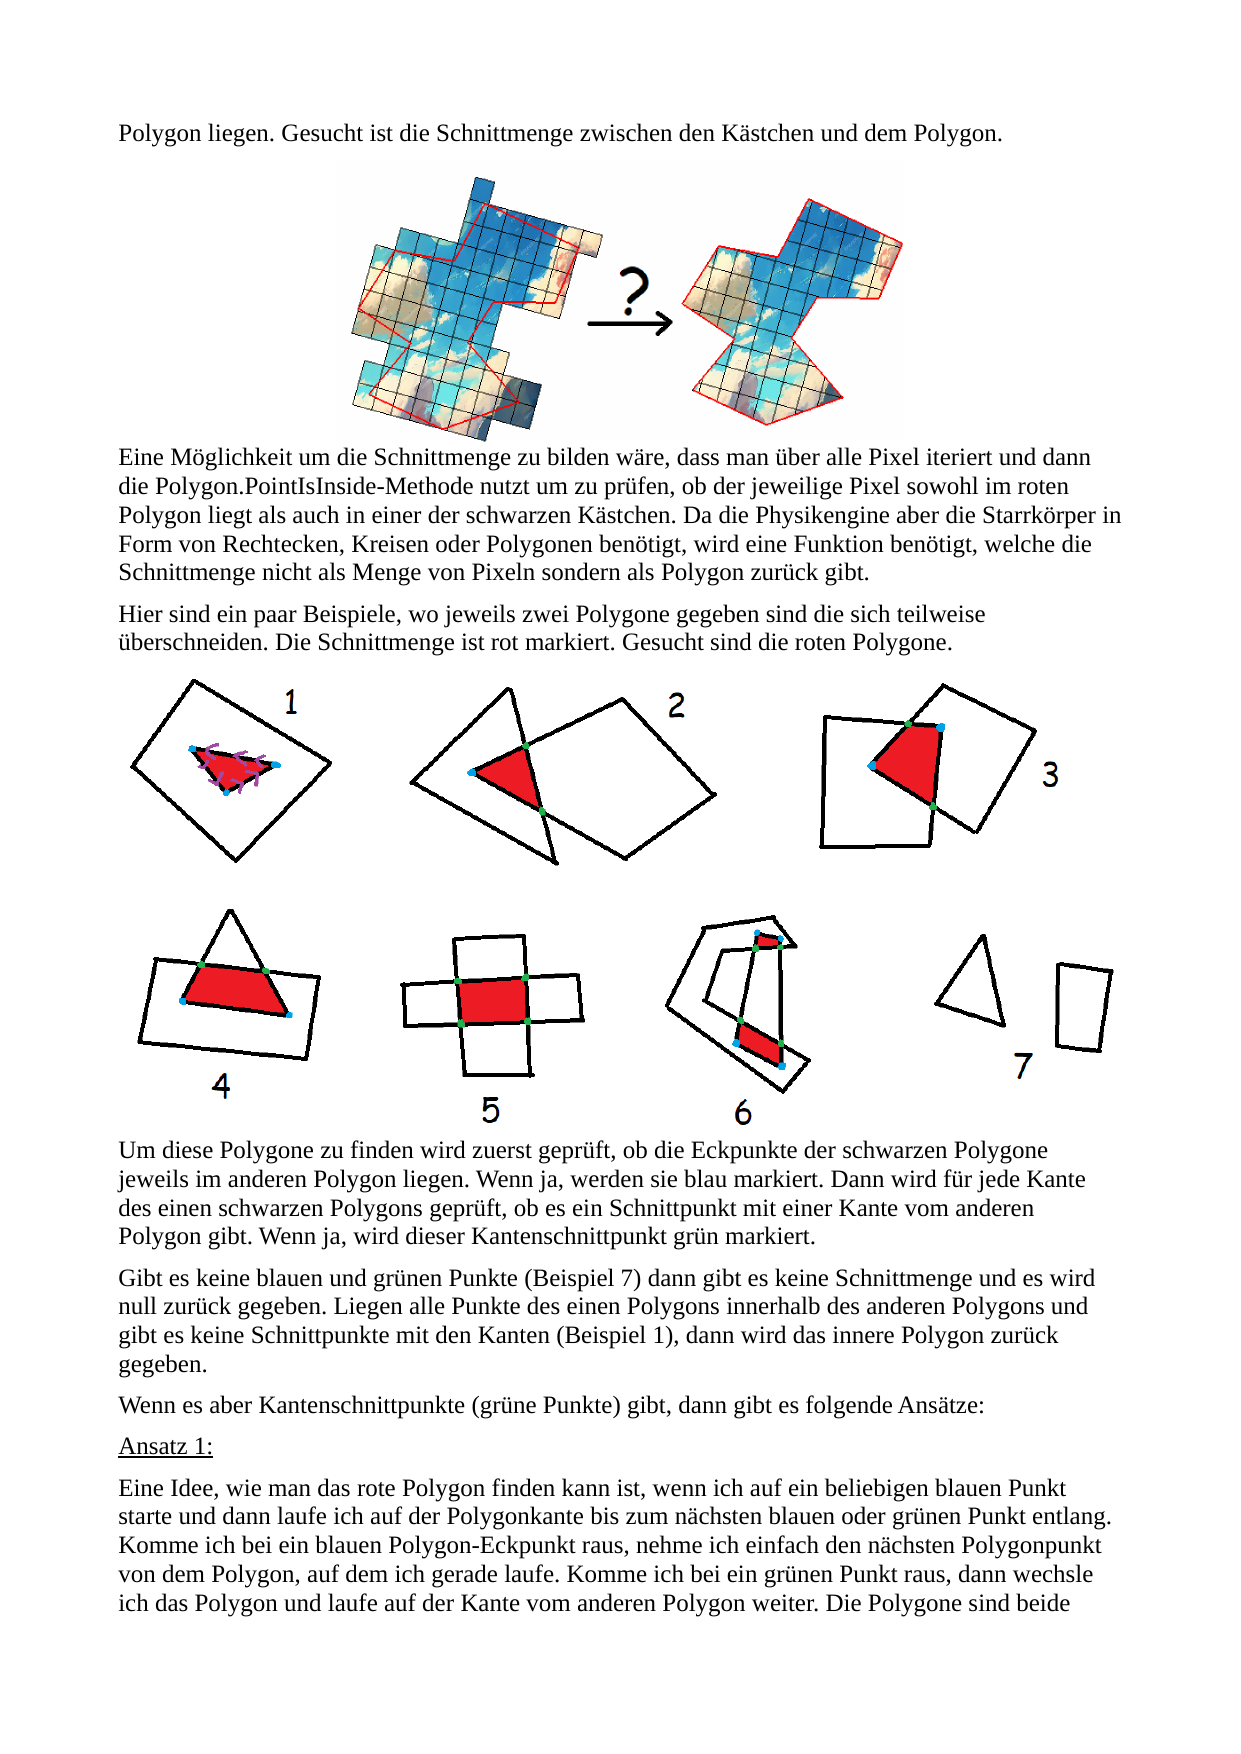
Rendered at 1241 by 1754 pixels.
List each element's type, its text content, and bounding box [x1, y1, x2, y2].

text Polygon liegen. Gesucht ist die Schnittmenge zwischen den Kästchen und dem Polygon. [118, 118, 1122, 147]
text Ansatz 1: [118, 1431, 1122, 1460]
text Um diese Polygone zu finden wird zuerst geprüft, ob die Eckpunkte der schwarzen Polygone jeweils im anderen Polygon liegen. Wenn ja, werden sie blau markiert. Dann wird für jede Kante des einen schwarzen Polygons geprüft, ob es ein Schnittpunkt mit einer Kante vom anderen Polygon gibt. Wenn ja, wird dieser Kantenschnittpunkt grün markiert. [118, 1136, 1122, 1250]
picture [330, 159, 910, 443]
picture [118, 668, 1123, 1136]
text Hier sind ein paar Beispiele, wo jeweils zwei Polygone gegeben sind die sich teilweise überschneiden. Die Schnittmenge ist rot markiert. Gesucht sind die roten Polygone. [118, 599, 1122, 656]
text Eine Möglichkeit um die Schnittmenge zu bilden wäre, dass man über alle Pixel iteriert und dann die Polygon.PointIsInside-Methode nutzt um zu prüfen, ob der jeweilige Pixel sowohl im roten Polygon liegt als auch in einer der schwarzen Kästchen. Da die Physikengine aber die Starrkörper in Form von Rechtecken, Kreisen oder Polygonen benötigt, wird eine Funktion benötigt, welche die Schnittmenge nicht als Menge von Pixeln sondern als Polygon zurück gibt. [118, 159, 1122, 586]
text Wenn es aber Kantenschnittpunkte (grüne Punkte) gibt, dann gibt es folgende Ansätze: [118, 1390, 1122, 1419]
text Eine Idee, wie man das rote Polygon finden kann ist, wenn ich auf ein beliebigen blauen Punkt starte und dann laufe ich auf der Polygonkante bis zum nächsten blauen oder grünen Punkt entlang. Komme ich bei ein blauen Polygon-Eckpunkt raus, nehme ich einfach den nächsten Polygonpunkt von dem Polygon, auf dem ich gerade laufe. Komme ich bei ein grünen Punkt raus, dann wechsle ich das Polygon und laufe auf der Kante vom anderen Polygon weiter. Die Polygone sind beide [118, 1473, 1122, 1616]
text Gibt es keine blauen und grünen Punkte (Beispiel 7) dann gibt es keine Schnittmenge und es wird null zurück gegeben. Liegen alle Punkte des einen Polygons innerhalb des anderen Polygons und gibt es keine Schnittpunkte mit den Kanten (Beispiel 1), dann wird das innere Polygon zurück gegeben. [118, 1263, 1122, 1378]
